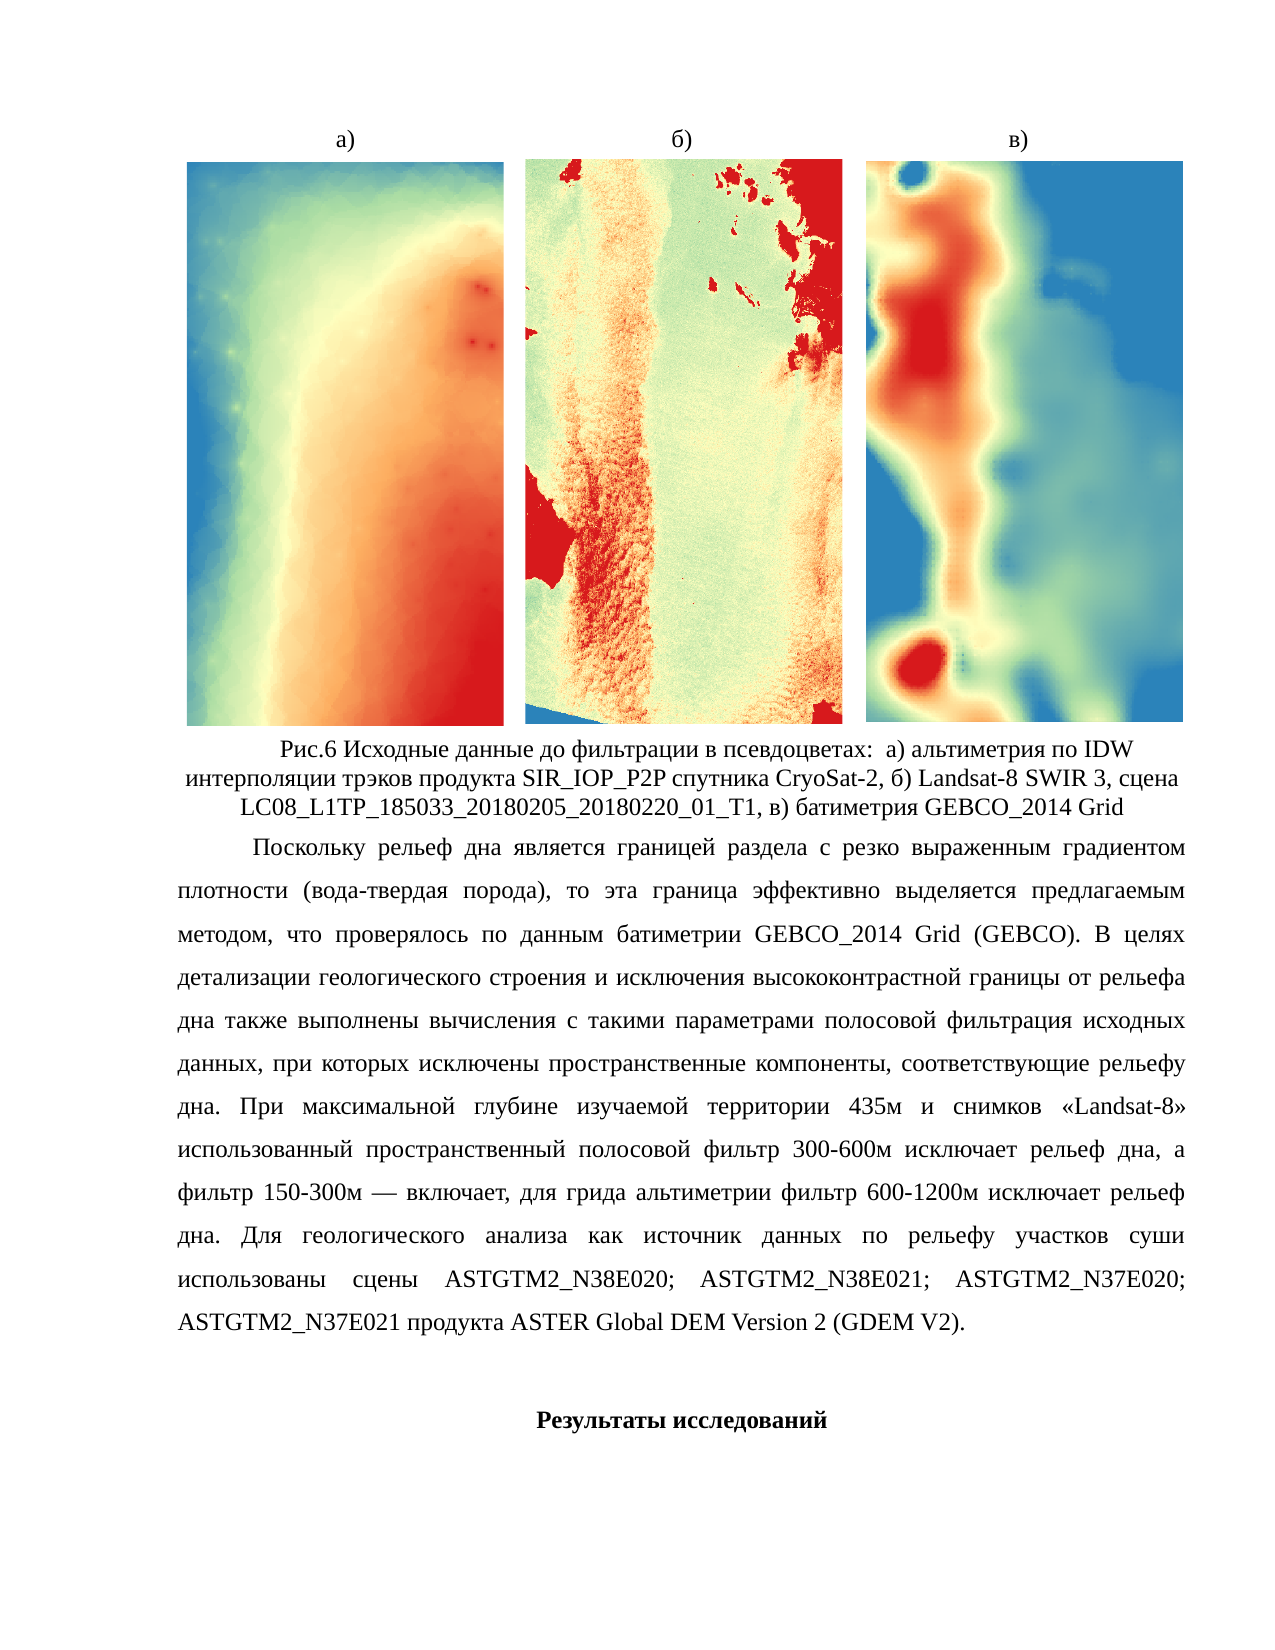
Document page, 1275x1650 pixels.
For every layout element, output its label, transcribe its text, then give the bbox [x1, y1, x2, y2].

table_header б) [514, 118, 850, 418]
text Рис.6 Исходные данные до фильтрации в псевдоцветах: а) альтиметрия по IDW интерполяции трэков продукта SIR_IOP_P2P спутника CryoSat-2, б) Landsat-8 SWIR 3, сцена LC08_L1TP_185033_20180205_20180220_01_T1, в) батиметрия GEBCO_2014 Grid [177, 734, 1186, 821]
text Поскольку рельеф дна является границей раздела с резко выраженным градиентом плотности (вода-твердая порода), то эта граница эффективно выделяется предлагаемым методом, что проверялось по данным батиметрии GEBCO_2014 Grid (GEBCO). В целях детализации геологического строения и исключения высококонтрастной границы от рельефа дна также выполнены вычисления с такими параметрами полосовой фильтрация исходных данных, при которых исключены пространственные компоненты, соответствующие рельефу дна. При максимальной глубине изучаемой территории 435м и снимков «Landsat-8» использованный пространственный полосовой фильтр 300-600м исключает рельеф дна, а фильтр 150-300м — включает, для грида альтиметрии фильтр 600-1200м исключает рельеф дна. Для геологического анализа как источник данных по рельефу участков суши использованы сцены ASTGTM2_N38E020; ASTGTM2_N38E021; ASTGTM2_N37E020; ASTGTM2_N37E021 продукта ASTER Global DEM Version 2 (GDEM V2). [177, 832, 1186, 1336]
table_header а) [177, 118, 513, 418]
picture [866, 161, 1183, 722]
table_header в) [850, 118, 1186, 418]
picture [525, 159, 843, 724]
picture [186, 162, 504, 726]
text Результаты исследований [177, 1405, 1186, 1433]
